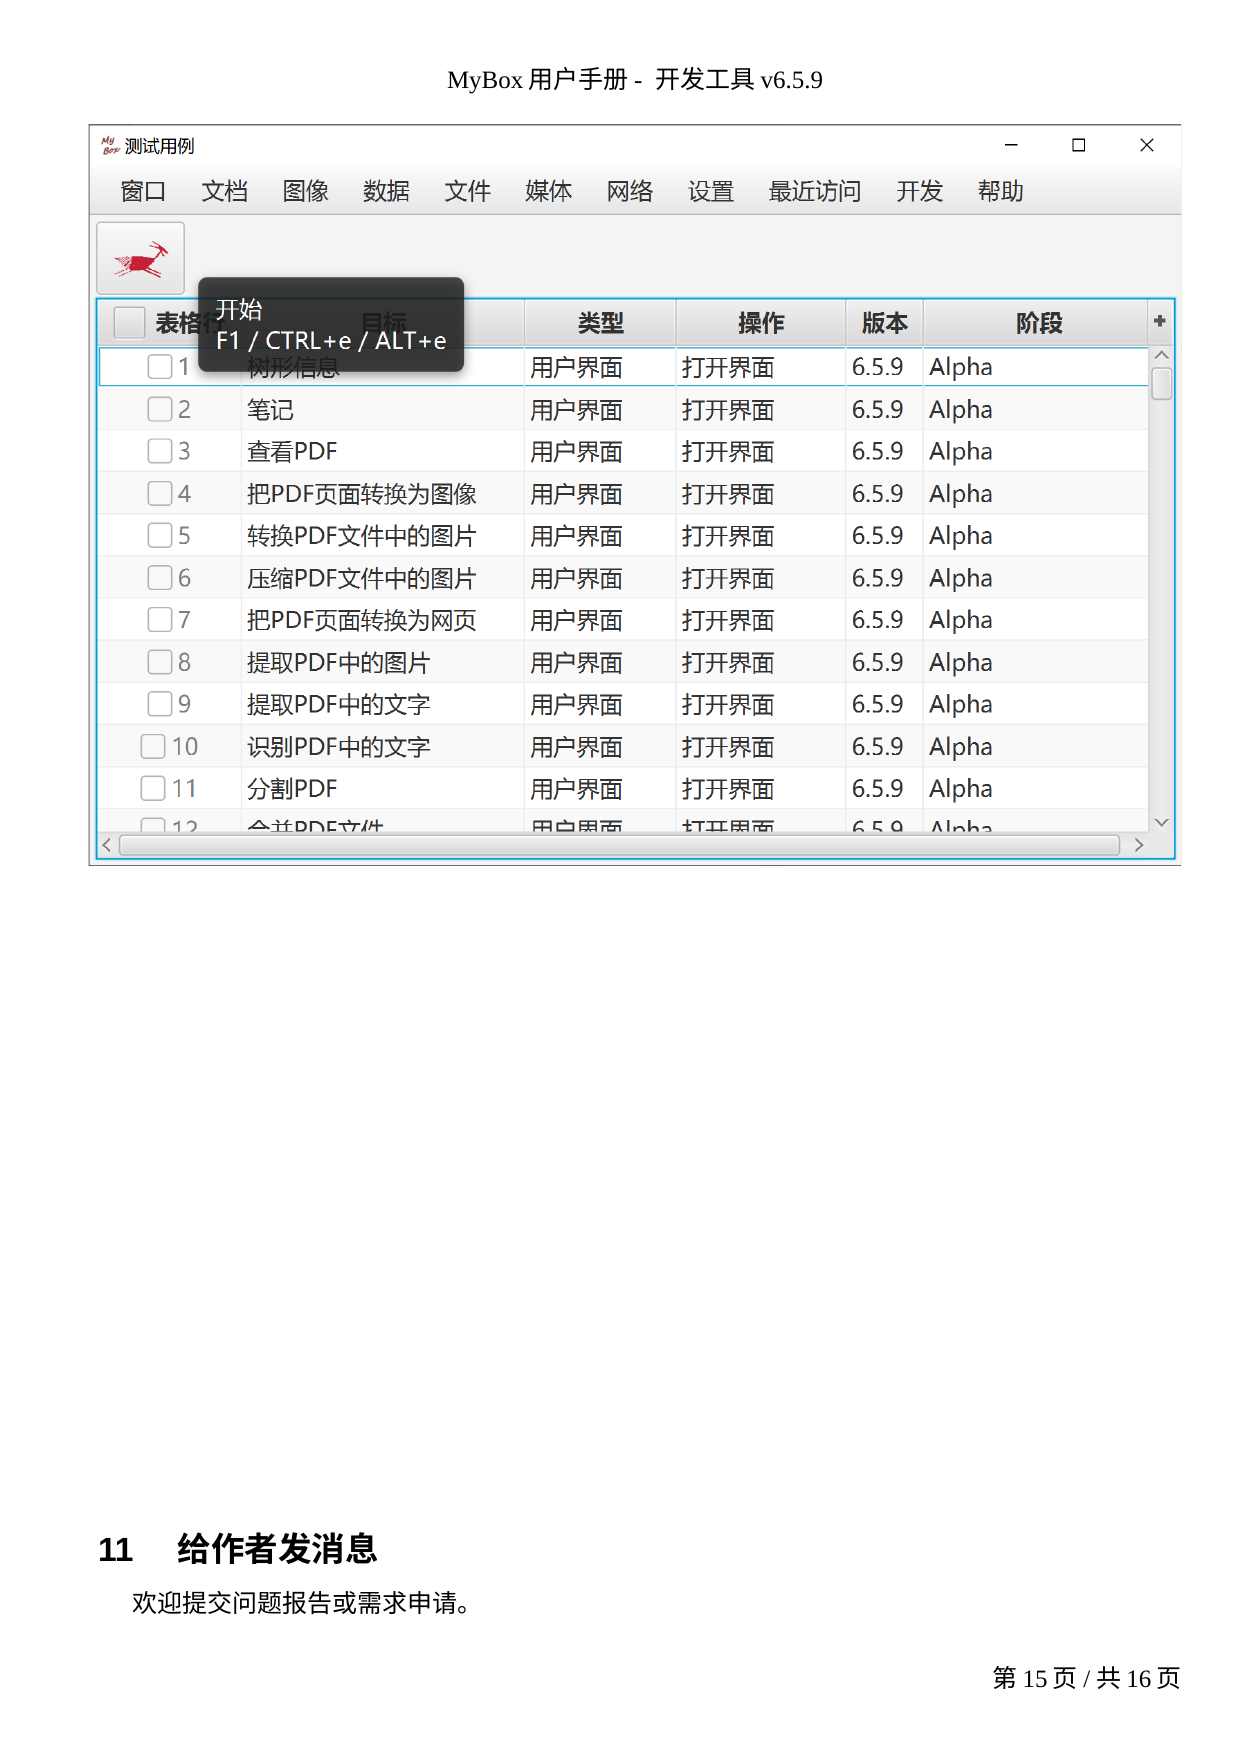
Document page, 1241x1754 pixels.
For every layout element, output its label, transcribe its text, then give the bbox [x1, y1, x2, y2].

subtitle 给作者发消息 [88, 1523, 1181, 1571]
text 欢迎提交问题报告或需求申请。 [88, 1584, 1181, 1620]
picture [88, 124, 1182, 866]
